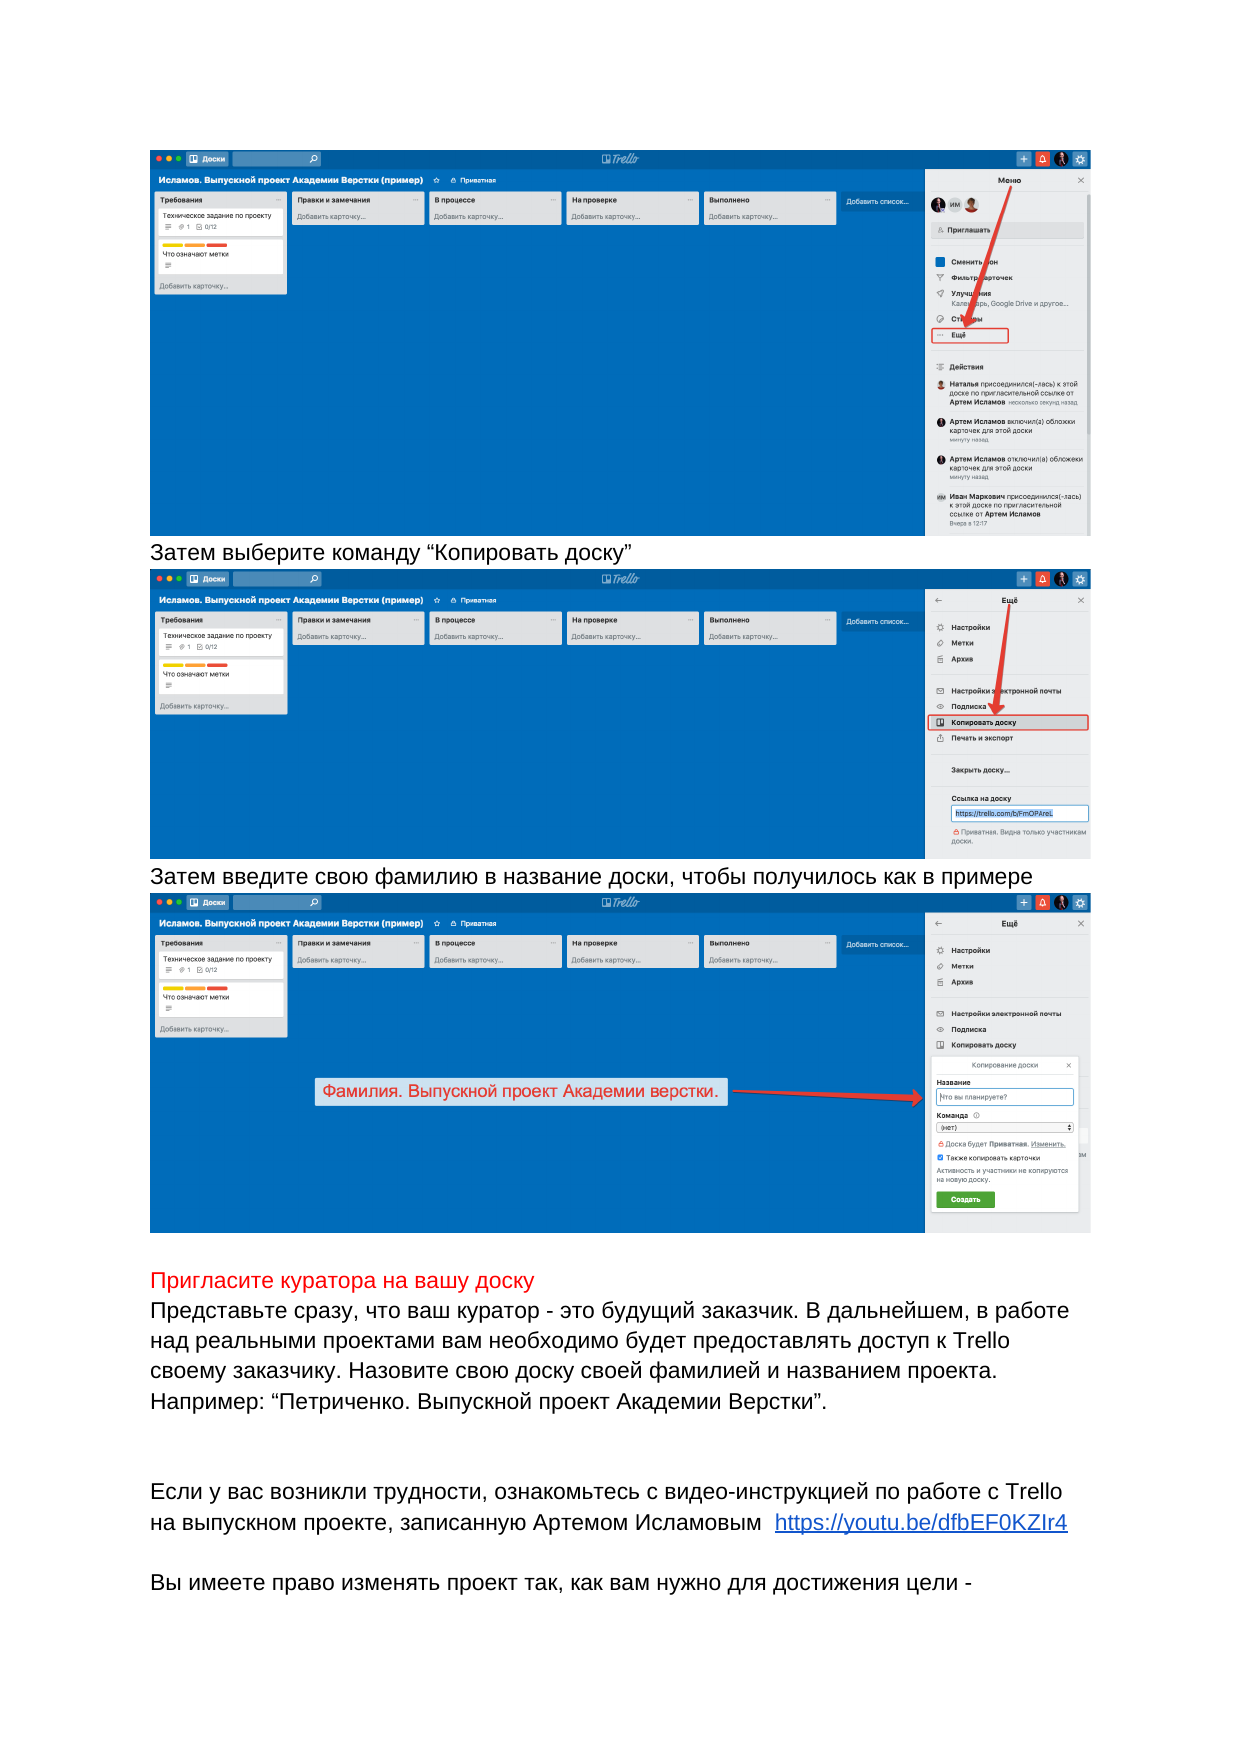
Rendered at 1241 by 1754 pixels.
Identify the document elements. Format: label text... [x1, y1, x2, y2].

picture [150, 893, 1091, 1233]
text Пригласите куратора на вашу доску [150, 1267, 1090, 1293]
picture [150, 569, 1091, 859]
text Вы имеете право изменять проект так, как вам нужно для достижения цели [150, 1569, 1090, 1595]
picture [150, 150, 1091, 536]
text Представьте сразу, что ваш куратор - это будущий заказчик. В дальнейшем, в работе над реальными проектами вам необходимо будет предоставлять доступ к Trello своему заказчику. Назовите свою доску своей фамилией и названием проекта. Например: “Петриченко. Выпускной проект Академии Верстки”. [150, 1297, 1090, 1414]
text Затем выберите команду “Копировать доску” [150, 539, 1090, 566]
text Если у вас возникли трудности, ознакомьтесь с видео-инструкцией по работе с Trello на выпускном проекте, записанную Артемом Исламовым https://youtu.be/dfbEF0KZIr4 [150, 1478, 1090, 1535]
text Затем введите свою фамилию в название доски, чтобы получилось как в примере [150, 863, 1090, 889]
